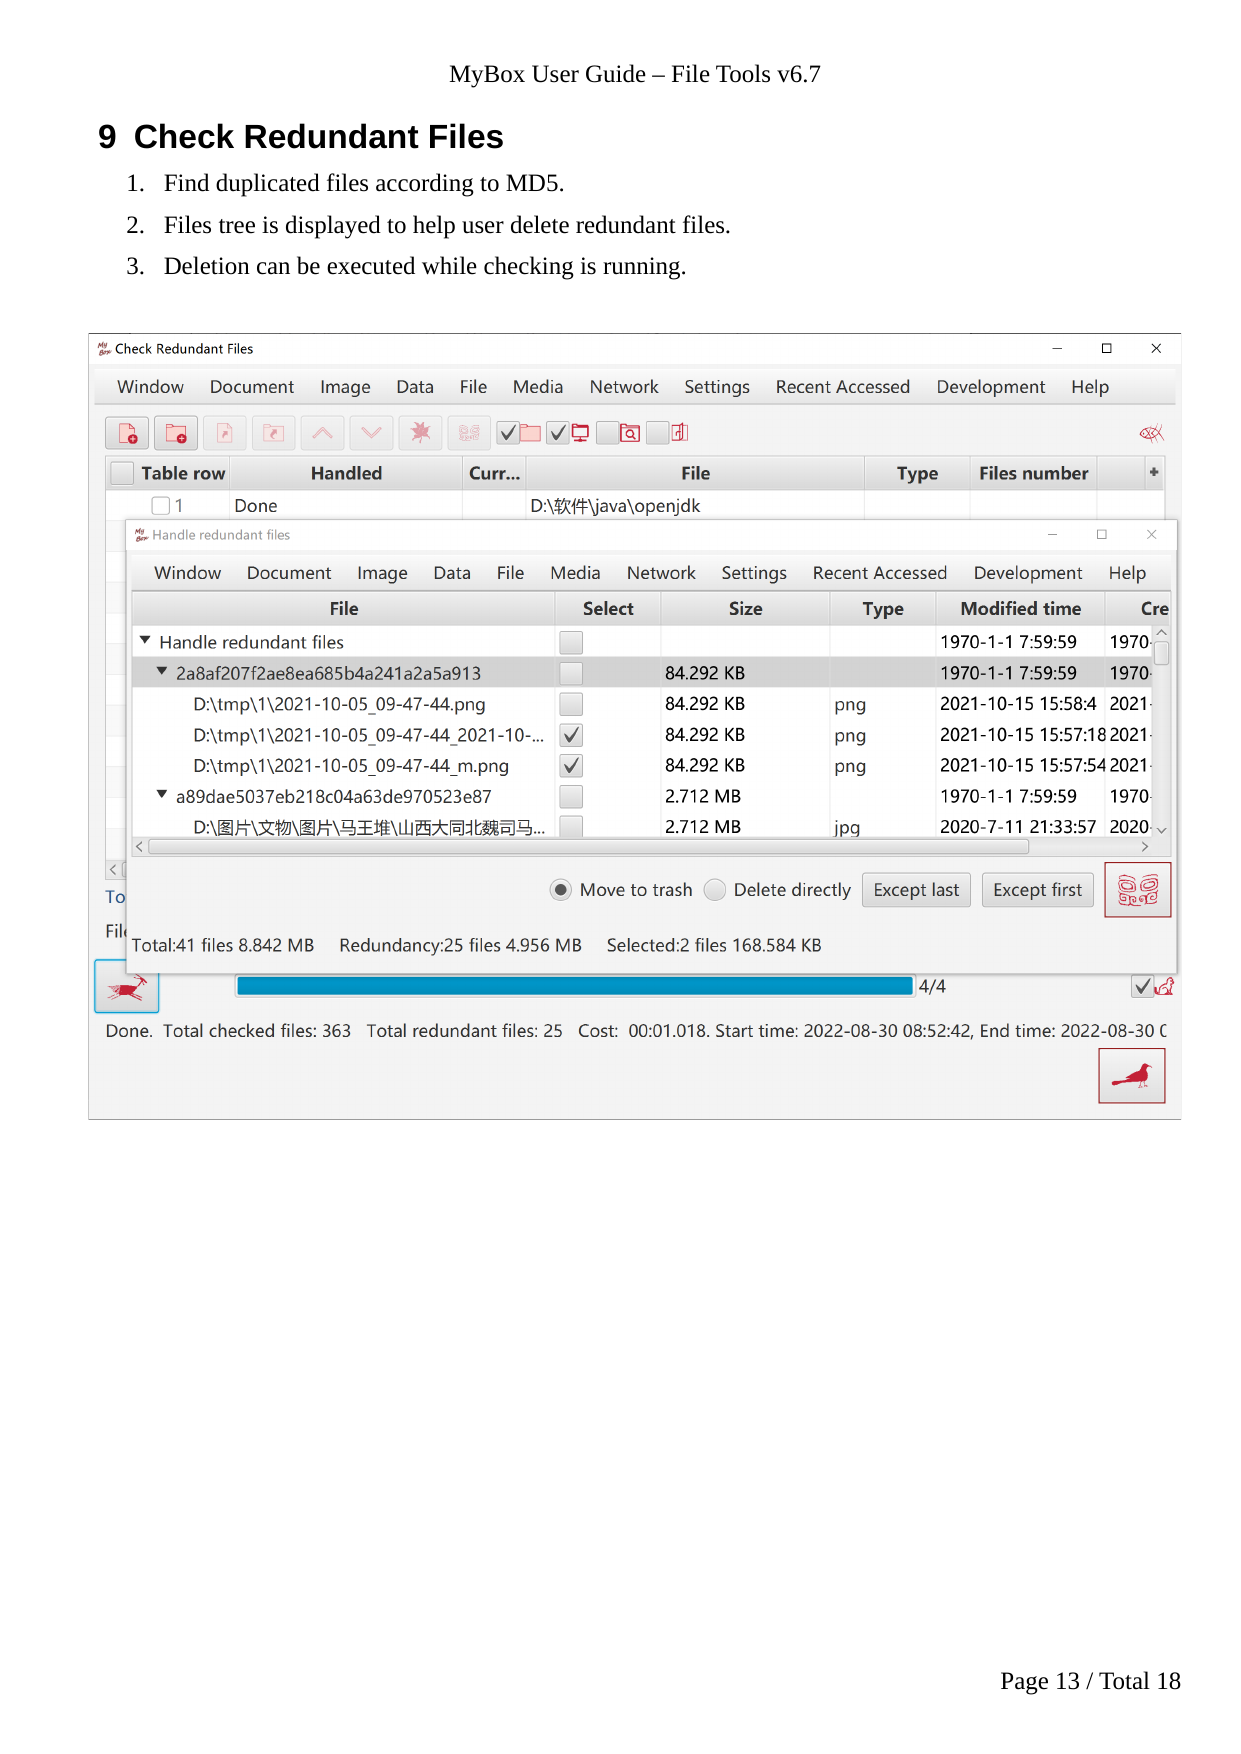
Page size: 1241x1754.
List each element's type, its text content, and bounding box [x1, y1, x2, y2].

picture [88, 333, 1182, 1120]
list Files tree is displayed to help user delete redundant files. [126, 210, 1181, 238]
subtitle Check Redundant Files [88, 117, 1181, 156]
list Find duplicated files according to MD5. [126, 168, 1181, 197]
list Deletion can be executed while checking is running. [126, 251, 1181, 280]
